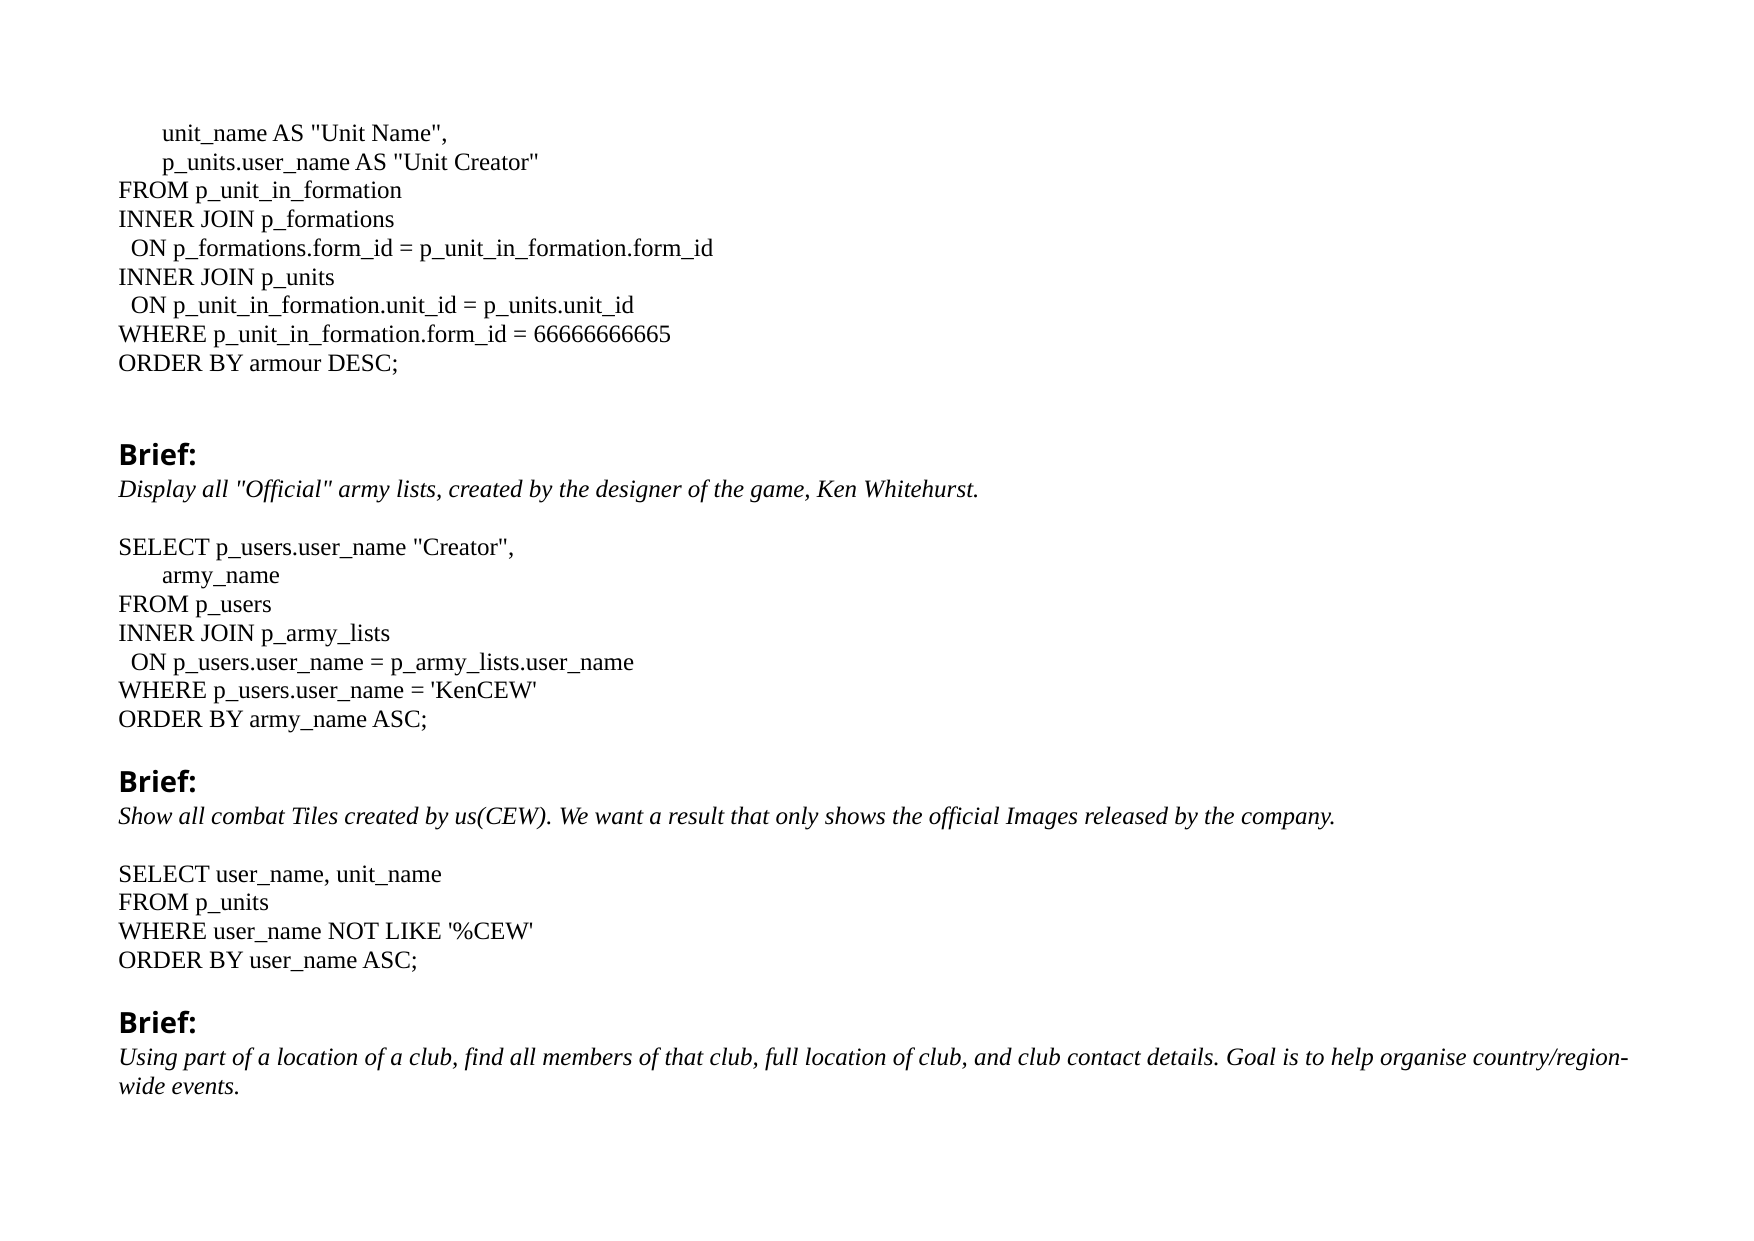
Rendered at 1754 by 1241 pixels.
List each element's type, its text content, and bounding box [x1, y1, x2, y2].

text Brief: [118, 1002, 1636, 1042]
text Brief: [118, 434, 1636, 474]
text ON p_unit_in_formation.unit_id = p_units.unit_id [118, 291, 1636, 319]
text FROM p_users [118, 589, 1636, 618]
text p_units.user_name AS "Unit Creator" [118, 147, 1636, 176]
text Show all combat Tiles created by us(CEW). We want a result that only shows the official Images released by the company. [118, 801, 1636, 830]
text WHERE p_unit_in_formation.form_id = 66666666665 [118, 319, 1636, 348]
text Brief: [118, 762, 1636, 801]
text INNER JOIN p_units [118, 262, 1636, 291]
text ON p_formations.form_id = p_unit_in_formation.form_id [118, 233, 1636, 262]
text WHERE p_users.user_name = 'KenCEW' [118, 675, 1636, 704]
text SELECT p_users.user_name "Creator", [118, 532, 1636, 560]
text ORDER BY armour DESC; [118, 348, 1636, 377]
text ORDER BY army_name ASC; [118, 704, 1636, 733]
text INNER JOIN p_army_lists [118, 618, 1636, 647]
text FROM p_unit_in_formation [118, 176, 1636, 204]
text INNER JOIN p_formations [118, 204, 1636, 233]
text Display all "Official" army lists, created by the designer of the game, Ken Whitehurst. [118, 474, 1636, 503]
text SELECT user_name, unit_name [118, 859, 1636, 887]
text ON p_users.user_name = p_army_lists.user_name [118, 647, 1636, 675]
text Using part of a location of a club, find all members of that club, full location of club, and club contact details. Goal is to help organise country/region-wide events. [118, 1042, 1636, 1100]
text ORDER BY user_name ASC; [118, 945, 1636, 974]
text FROM p_units [118, 887, 1636, 916]
text WHERE user_name NOT LIKE '%CEW' [118, 916, 1636, 945]
text unit_name AS "Unit Name", [118, 118, 1636, 147]
text army_name [118, 560, 1636, 589]
